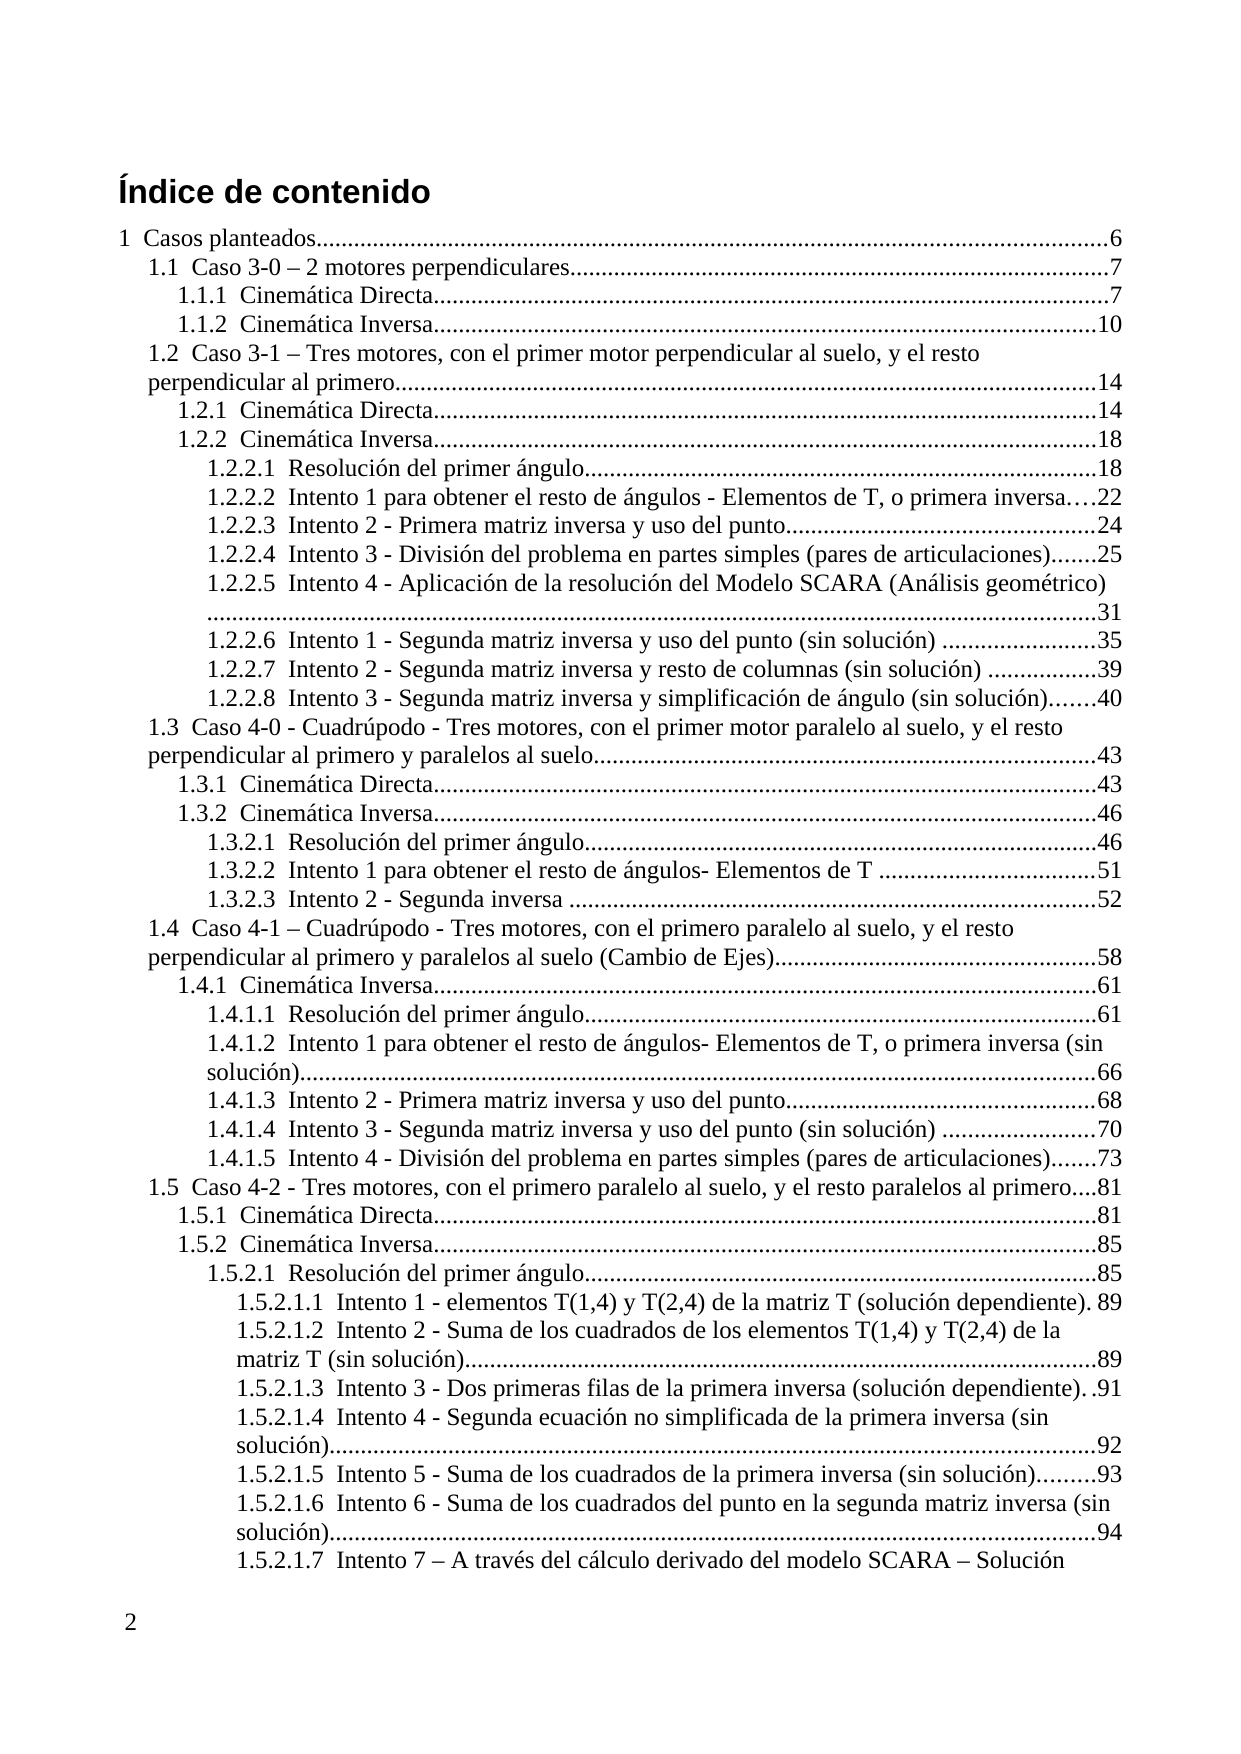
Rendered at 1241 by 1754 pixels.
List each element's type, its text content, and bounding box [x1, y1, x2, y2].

text 1.5.2.1.4 Intento 4 - Segunda ecuación no simplificada de la primera inversa (sin solución) 92 [236, 1402, 1122, 1459]
text 1.5.2.1 Resolución del primer ángulo 85 [207, 1258, 1122, 1287]
text 1.2 Caso 3-1 – Tres motores, con el primer motor perpendicular al suelo, y el resto perpendicular al primero 14 [148, 338, 1122, 395]
text 1.5 Caso 4-2 - Tres motores, con el primero paralelo al suelo, y el resto paralelos al primero 81 [148, 1172, 1122, 1200]
text 1.4.1.3 Intento 2 - Primera matriz inversa y uso del punto 68 [207, 1085, 1122, 1114]
text 1.3.2.2 Intento 1 para obtener el resto de ángulos- Elementos de T 51 [207, 855, 1122, 884]
subtitle Índice de contenido [118, 172, 1122, 210]
text 1.4.1.1 Resolución del primer ángulo 61 [207, 999, 1122, 1028]
text 1.5.2.1.2 Intento 2 - Suma de los cuadrados de los elementos T(1,4) y T(2,4) de la matriz T (sin solución) 89 [236, 1315, 1122, 1373]
text 1.3.2 Cinemática Inversa 46 [177, 798, 1122, 827]
text 1.5.2.1.5 Intento 5 - Suma de los cuadrados de la primera inversa (sin solución) 93 [236, 1459, 1122, 1488]
text 1.5.2.1.1 Intento 1 - elementos T(1,4) y T(2,4) de la matriz T (solución dependiente) 89 [236, 1287, 1122, 1315]
text 1.2.2.1 Resolución del primer ángulo 18 [207, 453, 1122, 482]
text 1.2.2.8 Intento 3 - Segunda matriz inversa y simplificación de ángulo (sin solución) 40 [207, 683, 1122, 712]
text 1.3.1 Cinemática Directa 43 [177, 769, 1122, 798]
text 1.5.2.1.6 Intento 6 - Suma de los cuadrados del punto en la segunda matriz inversa (sin solución) 94 [236, 1488, 1122, 1545]
text 1.5.2 Cinemática Inversa 85 [177, 1229, 1122, 1258]
text 1.4 Caso 4-1 – Cuadrúpodo - Tres motores, con el primero paralelo al suelo, y el resto perpendicular al primero y paralelos al suelo (Cambio de Ejes) 58 [148, 913, 1122, 970]
text 1.2.2.2 Intento 1 para obtener el resto de ángulos - Elementos de T, o primera inversa 22 [207, 482, 1122, 510]
text 1 Casos planteados 6 [118, 223, 1122, 252]
text 1.5.2.1.7 Intento 7 – A través del cálculo derivado del modelo SCARA – Solución iterativa de un paso (Solución Geométrica) 98 [236, 1545, 1122, 1574]
text 1.2.2.5 Intento 4 - Aplicación de la resolución del Modelo SCARA (Análisis geométrico) 31 [207, 568, 1122, 625]
text 1.5.2.1.3 Intento 3 - Dos primeras filas de la primera inversa (solución dependiente) 91 [236, 1373, 1122, 1402]
text 1.4.1 Cinemática Inversa 61 [177, 970, 1122, 999]
text 1.3.2.3 Intento 2 - Segunda inversa 52 [207, 884, 1122, 913]
text 1.1 Caso 3-0 – 2 motores perpendiculares 7 [148, 252, 1122, 280]
text 1.4.1.4 Intento 3 - Segunda matriz inversa y uso del punto (sin solución) 70 [207, 1114, 1122, 1143]
text 1.3.2.1 Resolución del primer ángulo 46 [207, 827, 1122, 855]
text 1.2.1 Cinemática Directa 14 [177, 395, 1122, 424]
text 1.2.2.7 Intento 2 - Segunda matriz inversa y resto de columnas (sin solución) 39 [207, 654, 1122, 683]
text 1.5.1 Cinemática Directa 81 [177, 1200, 1122, 1229]
text 1.1.2 Cinemática Inversa 10 [177, 309, 1122, 338]
text 1.2.2.3 Intento 2 - Primera matriz inversa y uso del punto 24 [207, 510, 1122, 539]
text 1.2.2.6 Intento 1 - Segunda matriz inversa y uso del punto (sin solución) 35 [207, 625, 1122, 654]
text 1.4.1.2 Intento 1 para obtener el resto de ángulos- Elementos de T, o primera inversa (sin solución) 66 [207, 1028, 1122, 1085]
text 1.1.1 Cinemática Directa 7 [177, 280, 1122, 309]
text 1.2.2.4 Intento 3 - División del problema en partes simples (pares de articulaciones) 25 [207, 539, 1122, 568]
text 1.3 Caso 4-0 - Cuadrúpodo - Tres motores, con el primer motor paralelo al suelo, y el resto perpendicular al primero y paralelos al suelo 43 [148, 712, 1122, 769]
text 1.2.2 Cinemática Inversa 18 [177, 424, 1122, 453]
text 1.4.1.5 Intento 4 - División del problema en partes simples (pares de articulaciones) 73 [207, 1143, 1122, 1172]
